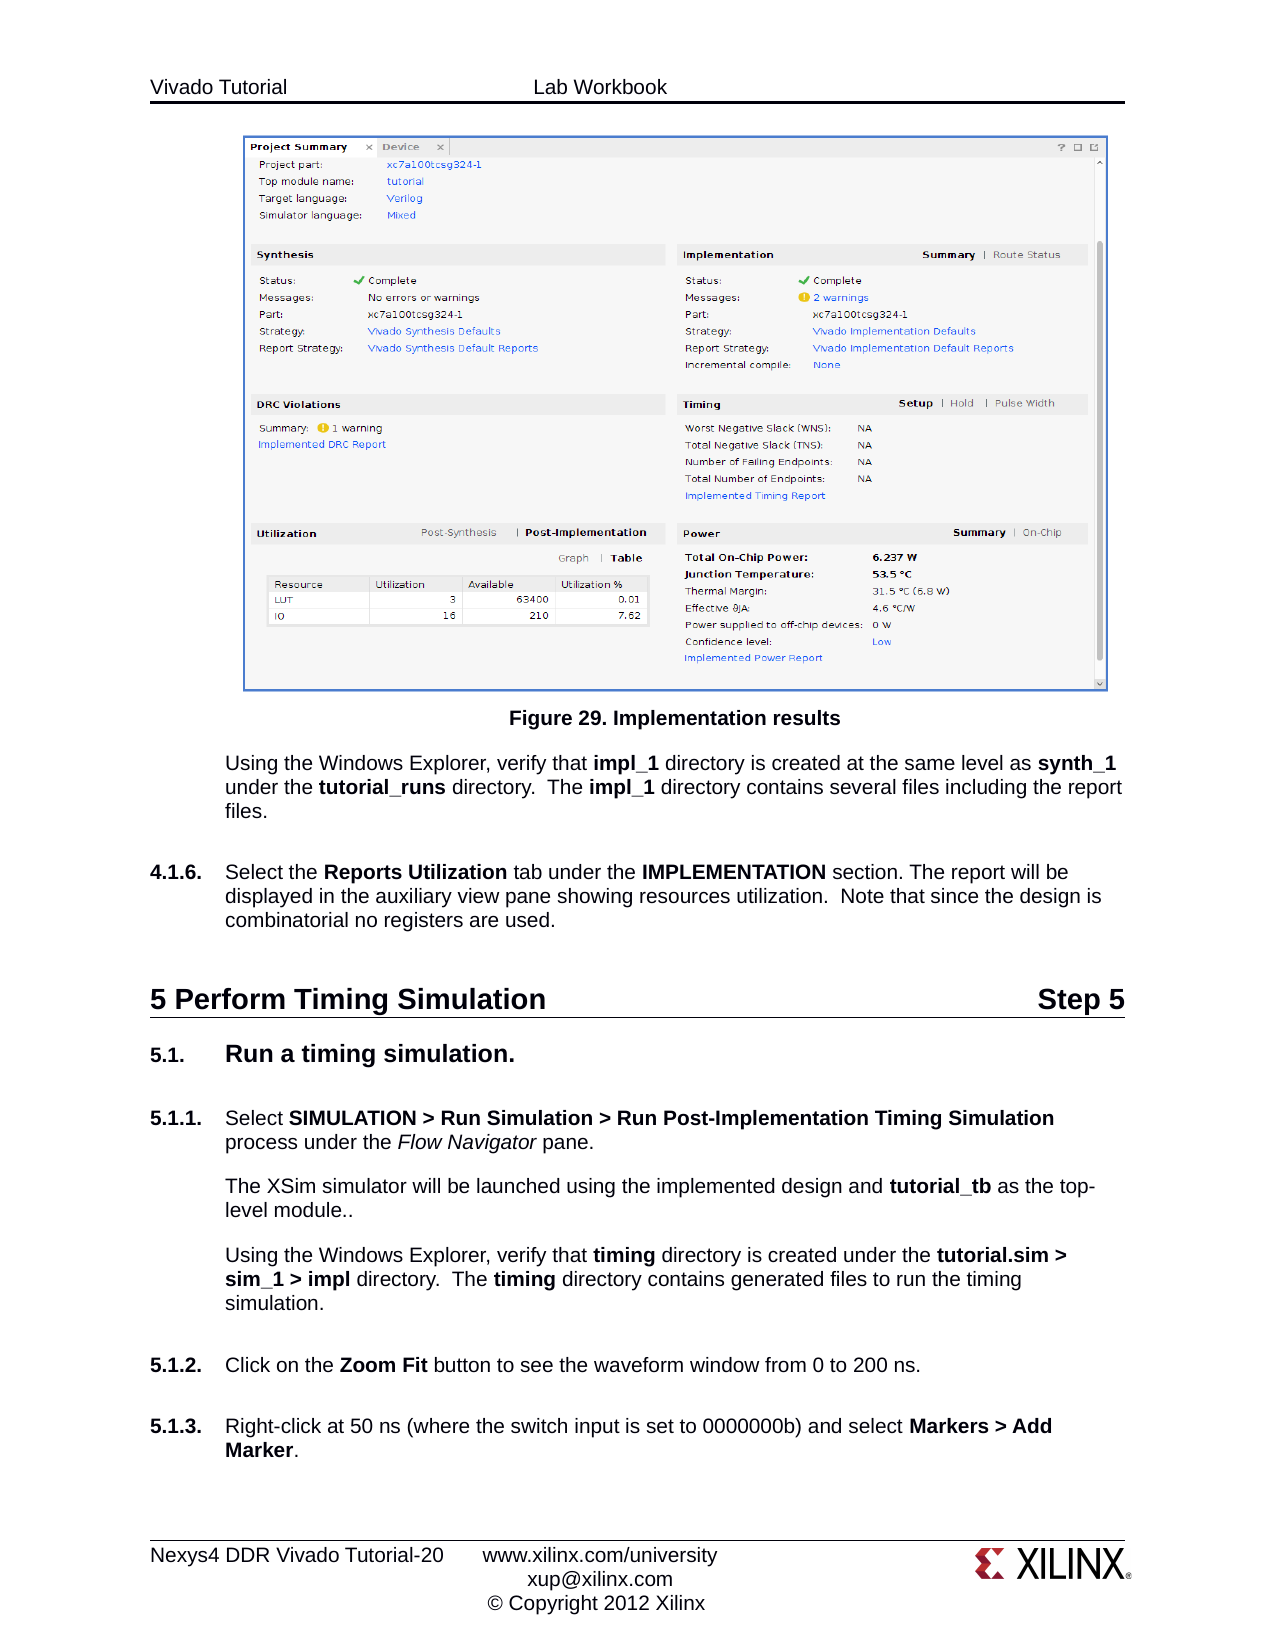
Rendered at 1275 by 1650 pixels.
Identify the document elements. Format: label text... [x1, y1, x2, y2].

list Select the Reports Utilization tab under the IMPLEMENTATION section. The report will be displayed in the auxiliary view pane showing resources utilization. Note that since the design is combinatorial no registers are used. [150, 860, 1125, 932]
picture [975, 1548, 1132, 1579]
list Run a timing simulation. [150, 1039, 1125, 1068]
subtitle Perform Timing Simulation Step 5 [150, 982, 1125, 1017]
text Using the Windows Explorer, verify that timing directory is created under the tutorial.sim > sim_1 > impl directory. The timing directory contains generated files to run the timing simulation. [225, 1243, 1125, 1315]
text The XSim simulator will be launched using the implemented design and tutorial_tb as the top-level module.. [225, 1174, 1125, 1222]
list Right-click at 50 ns (where the switch input is set to 0000000b) and select Markers > Add Marker. [150, 1414, 1125, 1462]
text Figure 29. Implementation results [225, 706, 1125, 730]
picture [239, 133, 1111, 694]
text Using the Windows Explorer, verify that impl_1 directory is created at the same level as synth_1 under the tutorial_runs directory. The impl_1 directory contains several files including the report files. [225, 751, 1125, 822]
list Select SIMULATION > Run Simulation > Run Post-Implementation Timing Simulation process under the Flow Navigator pane. [150, 1106, 1125, 1153]
list Click on the Zoom Fit button to see the waveform window from 0 to 200 ns. [150, 1352, 1125, 1376]
